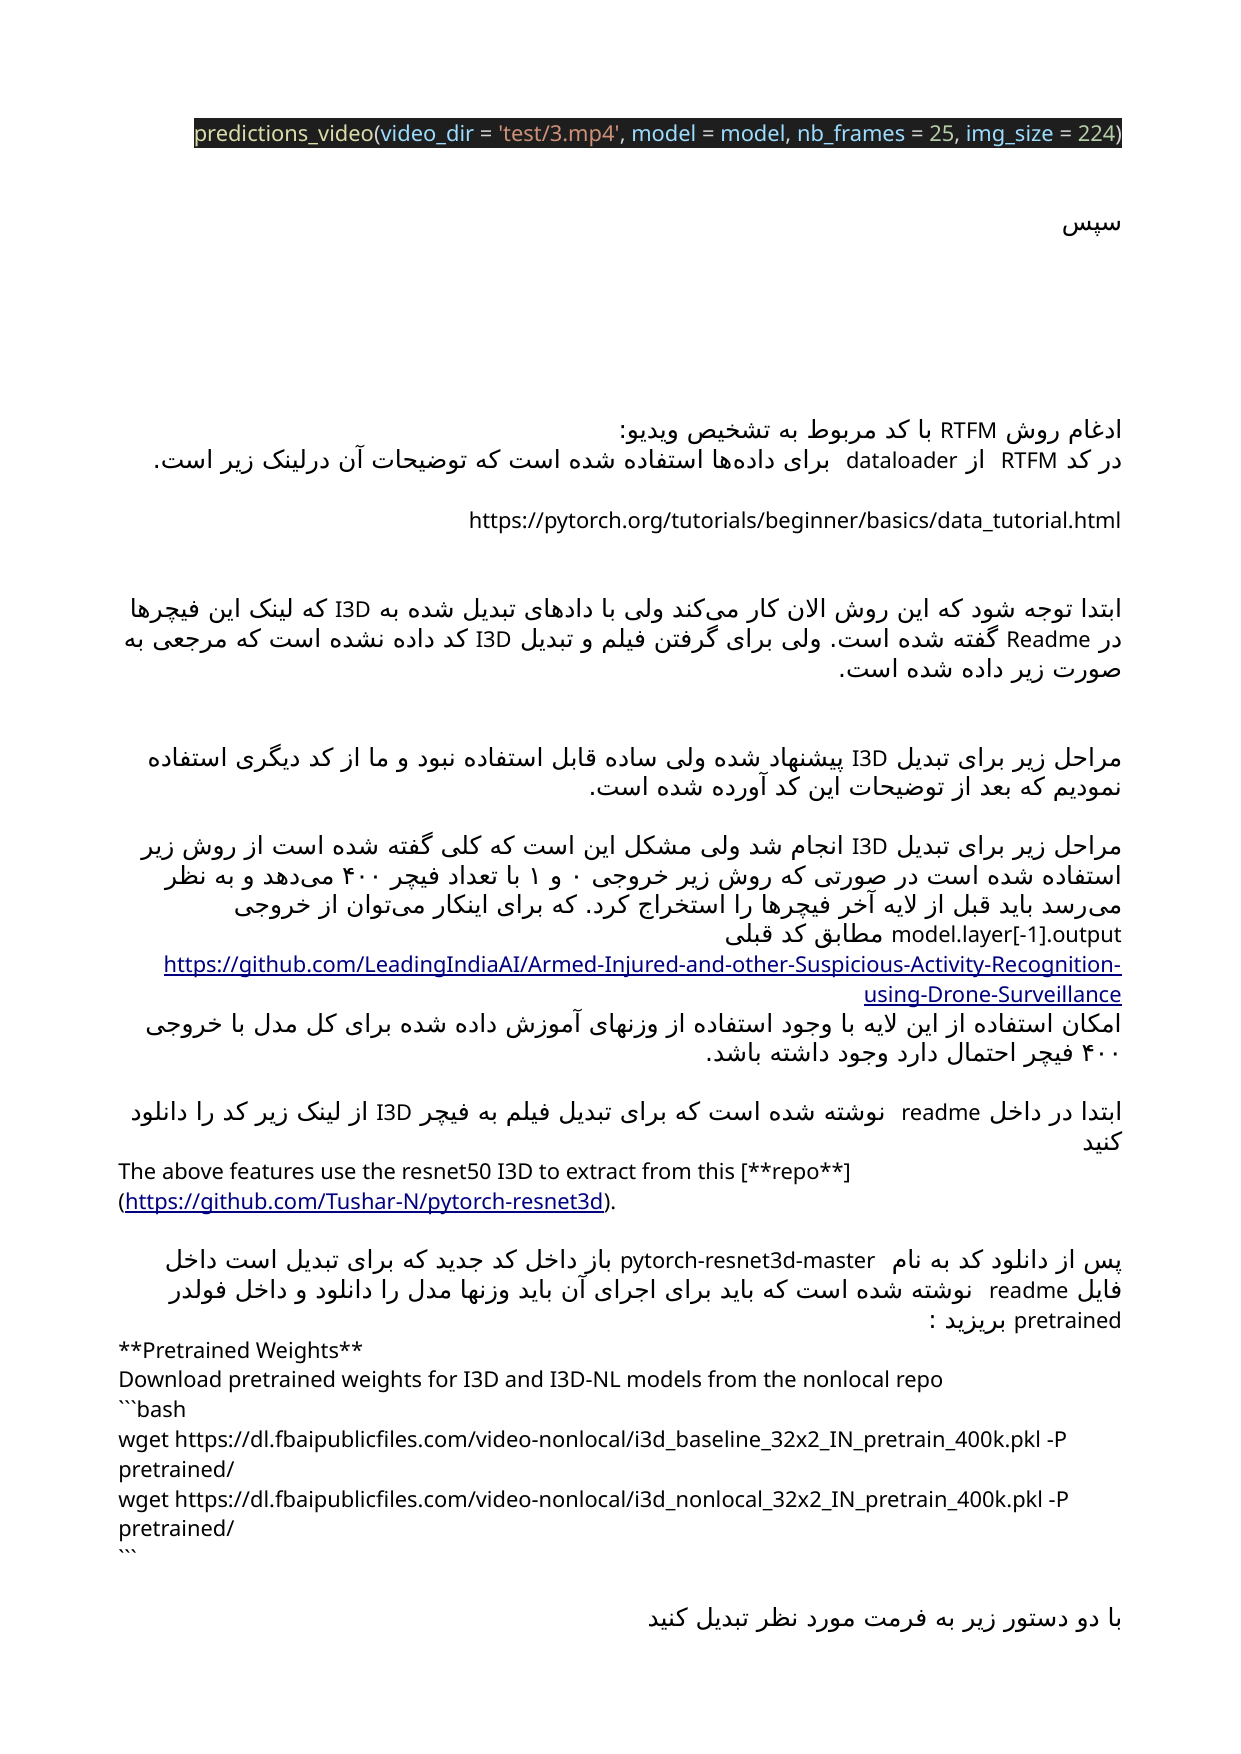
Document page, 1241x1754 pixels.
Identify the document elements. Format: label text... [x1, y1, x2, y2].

text ابتدا در داخل readme نوشته شده است که برای تبدیل فیلم به فیچر I3D از لینک زیر کد را دانلود کنید [118, 1097, 1122, 1156]
text ``` [118, 1543, 1122, 1573]
text https://github.com/LeadingIndiaAI/Armed-Injured-and-other-Suspicious-Activity-Recognition-using-Drone-Surveillance [118, 949, 1122, 1009]
text مراحل زیر برای تبدیل I3D پیشنهاد شده ولی ساده قابل استفاده نبود و ما از کد دیگری استفاده نمودیم که بعد از توضیحات این کد آورده شده است. [118, 742, 1122, 801]
text The above features use the resnet50 I3D to extract from this [**repo**](https://github.com/Tushar-N/pytorch-resnet3d). [118, 1156, 1122, 1215]
text با دو دستور زیر به فرمت مورد نظر تبدیل کنید [118, 1603, 1122, 1632]
text https://pytorch.org/tutorials/beginner/basics/data_tutorial.html [118, 505, 1122, 534]
text در کد RTFM از dataloader برای داده‌ها استفاده شده است که توضیحات آن درلینک زیر است. [118, 445, 1122, 475]
text امکان استفاده از این لایه با وجود استفاده از وزنهای آموزش داده شده برای کل مدل با خروجی ۴۰۰ فیچر احتمال دارد وجود داشته باشد. [118, 1009, 1122, 1067]
text سپس [118, 207, 1122, 237]
text ابتدا توجه شود که این روش الان کار می‌کند ولی با دادهای تبدیل شده به I3D که لینک این فیچرها در Readme گفته شده است. ولی برای گرفتن فیلم و تبدیل I3D کد داده نشده است که مرجعی به صورت زیر داده شده است. [118, 594, 1122, 683]
text مراحل زیر برای تبدیل I3D انجام شد ولی مشکل این است که کلی گفته شده است از روش زیر استفاده شده است در صورتی که روش زیر خروجی ۰ و ۱ با تعداد فیچر ۴۰۰ می‌دهد و به نظر می‌رسد باید قبل از لایه آخر فیچرها را استخراج کرد. که برای اینکار می‌توان از خروجی model.layer[-1].output مطابق کد قبلی [118, 831, 1122, 949]
text پس از دانلود کد به نام pytorch-resnet3d-master باز داخل کد جدید که برای تبدیل است داخل فایل readme نوشته شده است که باید برای اجرای آن باید وزنها مدل را دانلود و داخل فولدر pretrained بریزید : [118, 1245, 1122, 1334]
text predictions_video(video_dir = 'test/3.mp4', model = model, nb_frames = 25, img_size = 224) [118, 118, 1122, 148]
text Download pretrained weights for I3D and I3D-NL models from the nonlocal repo [118, 1364, 1122, 1394]
text ادغام روش RTFM با کد مربوط به تشخیص ویدیو: [118, 415, 1122, 445]
text ```bash [118, 1394, 1122, 1424]
text wget https://dl.fbaipublicfiles.com/video-nonlocal/i3d_baseline_32x2_IN_pretrain_400k.pkl -P pretrained/ [118, 1424, 1122, 1483]
text wget https://dl.fbaipublicfiles.com/video-nonlocal/i3d_nonlocal_32x2_IN_pretrain_400k.pkl -P pretrained/ [118, 1483, 1122, 1543]
text **Pretrained Weights** [118, 1334, 1122, 1364]
